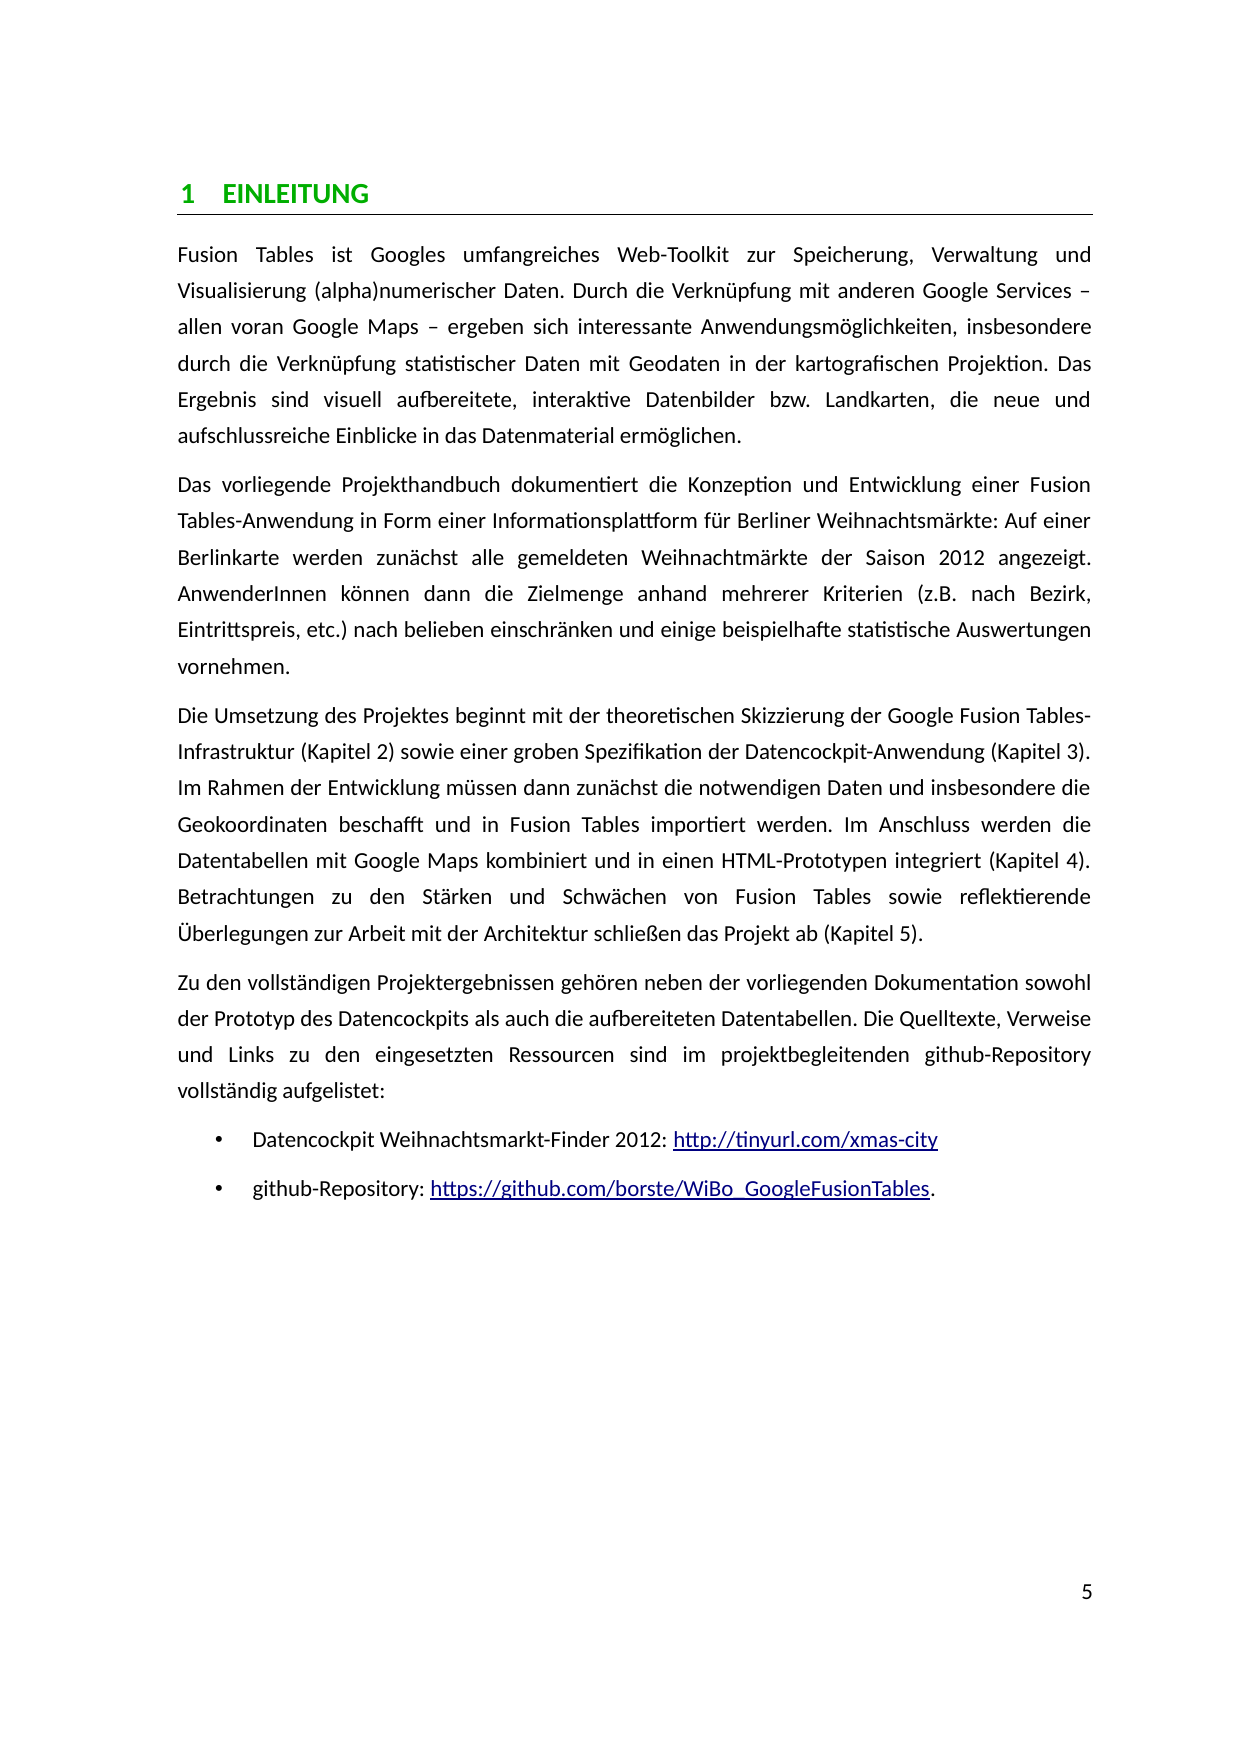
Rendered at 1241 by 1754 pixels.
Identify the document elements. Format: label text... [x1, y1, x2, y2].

text Das vorliegende Projekthandbuch dokumentiert die Konzeption und Entwicklung einer Fusion Tables-Anwendung in Form einer Informationsplattform für Berliner Weihnachtsmärkte: Auf einer Berlinkarte werden zunächst alle gemeldeten Weihnachtmärkte der Saison 2012 angezeigt. AnwenderInnen können dann die Zielmenge anhand mehrerer Kriterien (z.B. nach Bezirk, Eintrittspreis, etc.) nach belieben einschränken und einige beispielhafte statistische Auswertungen vornehmen. [177, 470, 1093, 680]
text Zu den vollständigen Projektergebnissen gehören neben der vorliegenden Dokumentation sowohl der Prototyp des Datencockpits als auch die aufbereiteten Datentabellen. Die Quelltexte, Verweise und Links zu den eingesetzten Ressourcen sind im projektbegleitenden github-Repository vollständig aufgelistet: [177, 968, 1093, 1105]
list Datencockpit Weihnachtsmarkt-Finder 2012: http://tinyurl.com/xmas-city [215, 1125, 1093, 1153]
list github-Repository: https://github.com/borste/WiBo_GoogleFusionTables. [215, 1174, 1093, 1202]
text Fusion Tables ist Googles umfangreiches Web-Toolkit zur Speicherung, Verwaltung und Visualisierung (alpha)numerischer Daten. Durch die Verknüpfung mit anderen Google Services – allen voran Google Maps – ergeben sich interessante Anwendungsmöglichkeiten, insbesondere durch die Verknüpfung statistischer Daten mit Geodaten in der kartografischen Projektion. Das Ergebnis sind visuell aufbereitete, interaktive Datenbilder bzw. Landkarten, die neue und aufschlussreiche Einblicke in das Datenmaterial ermöglichen. [177, 240, 1093, 449]
subtitle Einleitung [177, 172, 1093, 214]
text Die Umsetzung des Projektes beginnt mit der theoretischen Skizzierung der Google Fusion Tables-Infrastruktur (Kapitel 2) sowie einer groben Spezifikation der Datencockpit-Anwendung (Kapitel 3). Im Rahmen der Entwicklung müssen dann zunächst die notwendigen Daten und insbesondere die Geokoordinaten beschafft und in Fusion Tables importiert werden. Im Anschluss werden die Datentabellen mit Google Maps kombiniert und in einen HTML-Prototypen integriert (Kapitel 4). Betrachtungen zu den Stärken und Schwächen von Fusion Tables sowie reflektierende Überlegungen zur Arbeit mit der Architektur schließen das Projekt ab (Kapitel 5). [177, 701, 1093, 947]
